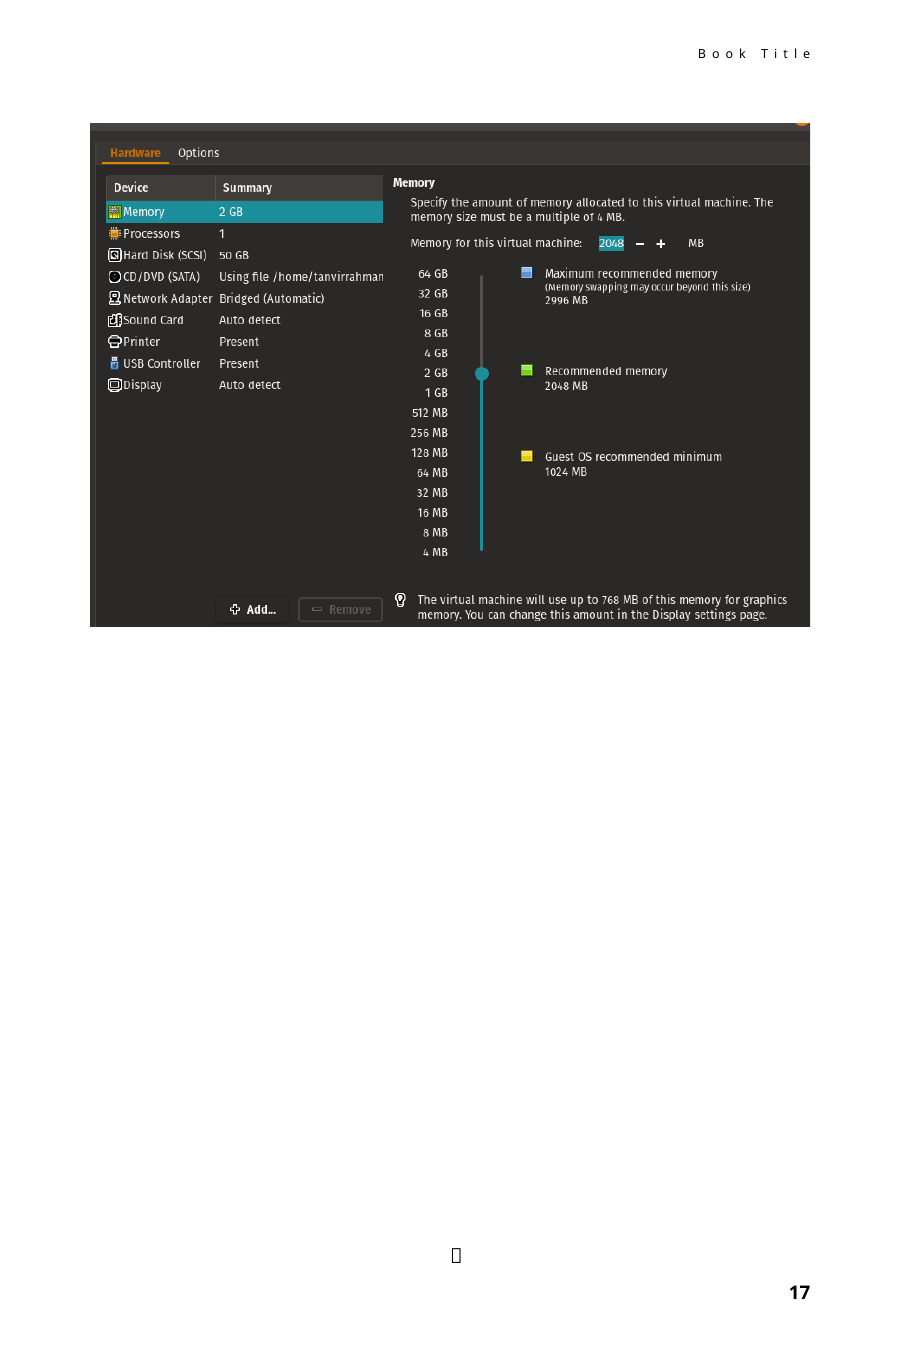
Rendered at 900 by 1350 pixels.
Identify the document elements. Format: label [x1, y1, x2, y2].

picture [90, 123, 811, 627]
